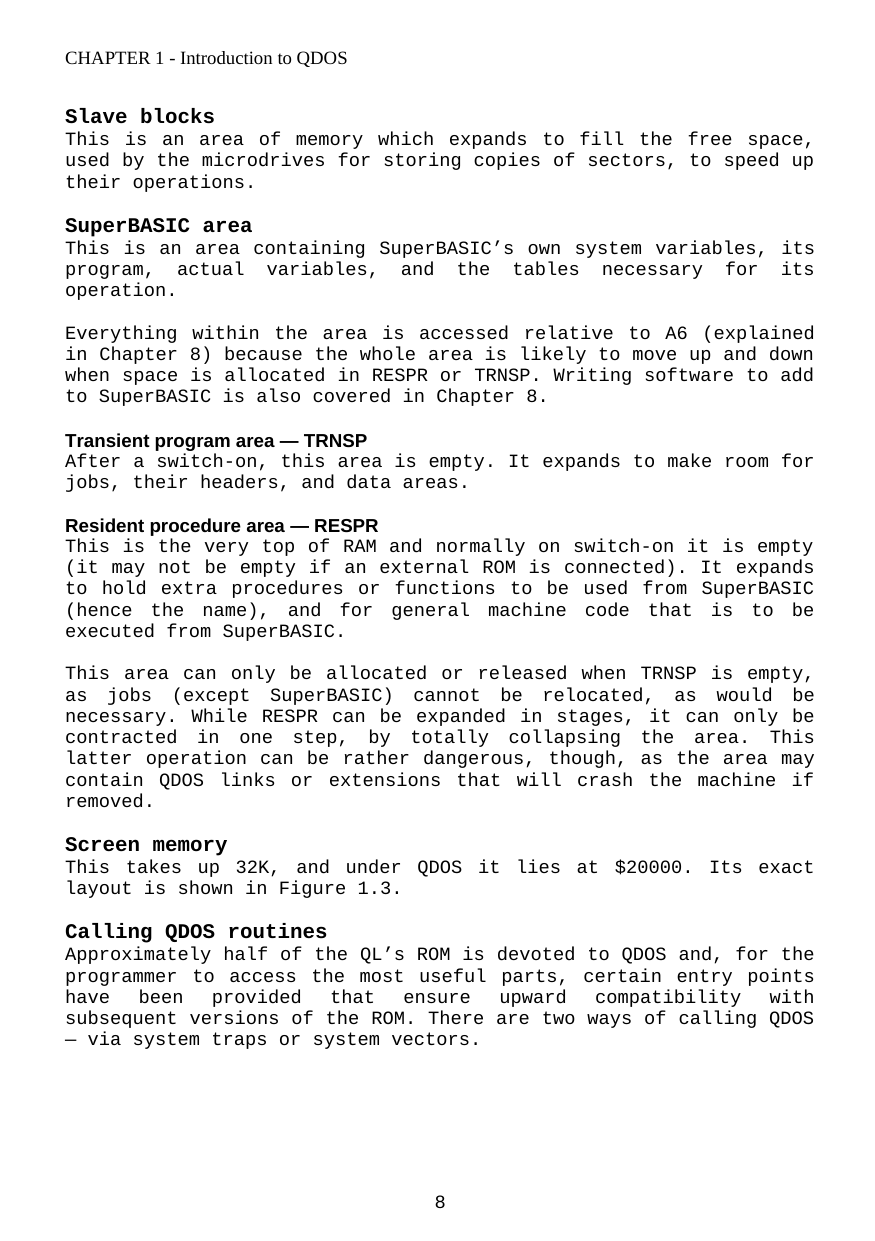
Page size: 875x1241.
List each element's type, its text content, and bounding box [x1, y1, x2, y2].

text This is the very top of RAM and normally on switch-on it is empty (it may not be empty if an external ROM is connected). It expands to hold extra procedures or functions to be used from SuperBASIC (hence the name), and for general machine code that is to be executed from SuperBASIC. [65, 537, 815, 643]
subtitle Transient program area — TRNSP [65, 430, 815, 451]
subtitle Resident procedure area — RESPR [65, 515, 815, 537]
subtitle Screen memory [65, 834, 815, 858]
text Everything within the area is accessed relative to A6 (explained in Chapter 8) because the whole area is likely to move up and down when space is allocated in RESPR or TRNSP. Writing software to add to SuperBASIC is also covered in Chapter 8. [65, 323, 815, 408]
subtitle Calling QDOS routines [65, 922, 815, 945]
text This area can only be allocated or released when TRNSP is empty, as jobs (except SuperBASIC) cannot be relocated, as would be necessary. While RESPR can be expanded in stages, it can only be contracted in one step, by totally collapsing the area. This latter operation can be rather dangerous, though, as the area may contain QDOS links or extensions that will crash the machine if removed. [65, 664, 815, 813]
subtitle Slave blocks [65, 106, 815, 130]
text After a switch-on, this area is empty. It expands to make room for jobs, their headers, and data areas. [65, 451, 815, 494]
text Approximately half of the QL’s ROM is devoted to QDOS and, for the programmer to access the most useful parts, certain entry points have been provided that ensure upward compatibility with subsequent versions of the ROM. There are two ways of calling QDOS — via system traps or system vectors. [65, 945, 815, 1051]
text This is an area of memory which expands to fill the free space, used by the microdrives for storing copies of sectors, to speed up their operations. [65, 130, 815, 194]
text This takes up 32K, and under QDOS it lies at $20000. Its exact layout is shown in Figure 1.3. [65, 858, 815, 900]
subtitle SuperBASIC area [65, 215, 815, 238]
text This is an area containing SuperBASIC’s own system variables, its program, actual variables, and the tables necessary for its operation. [65, 238, 815, 302]
